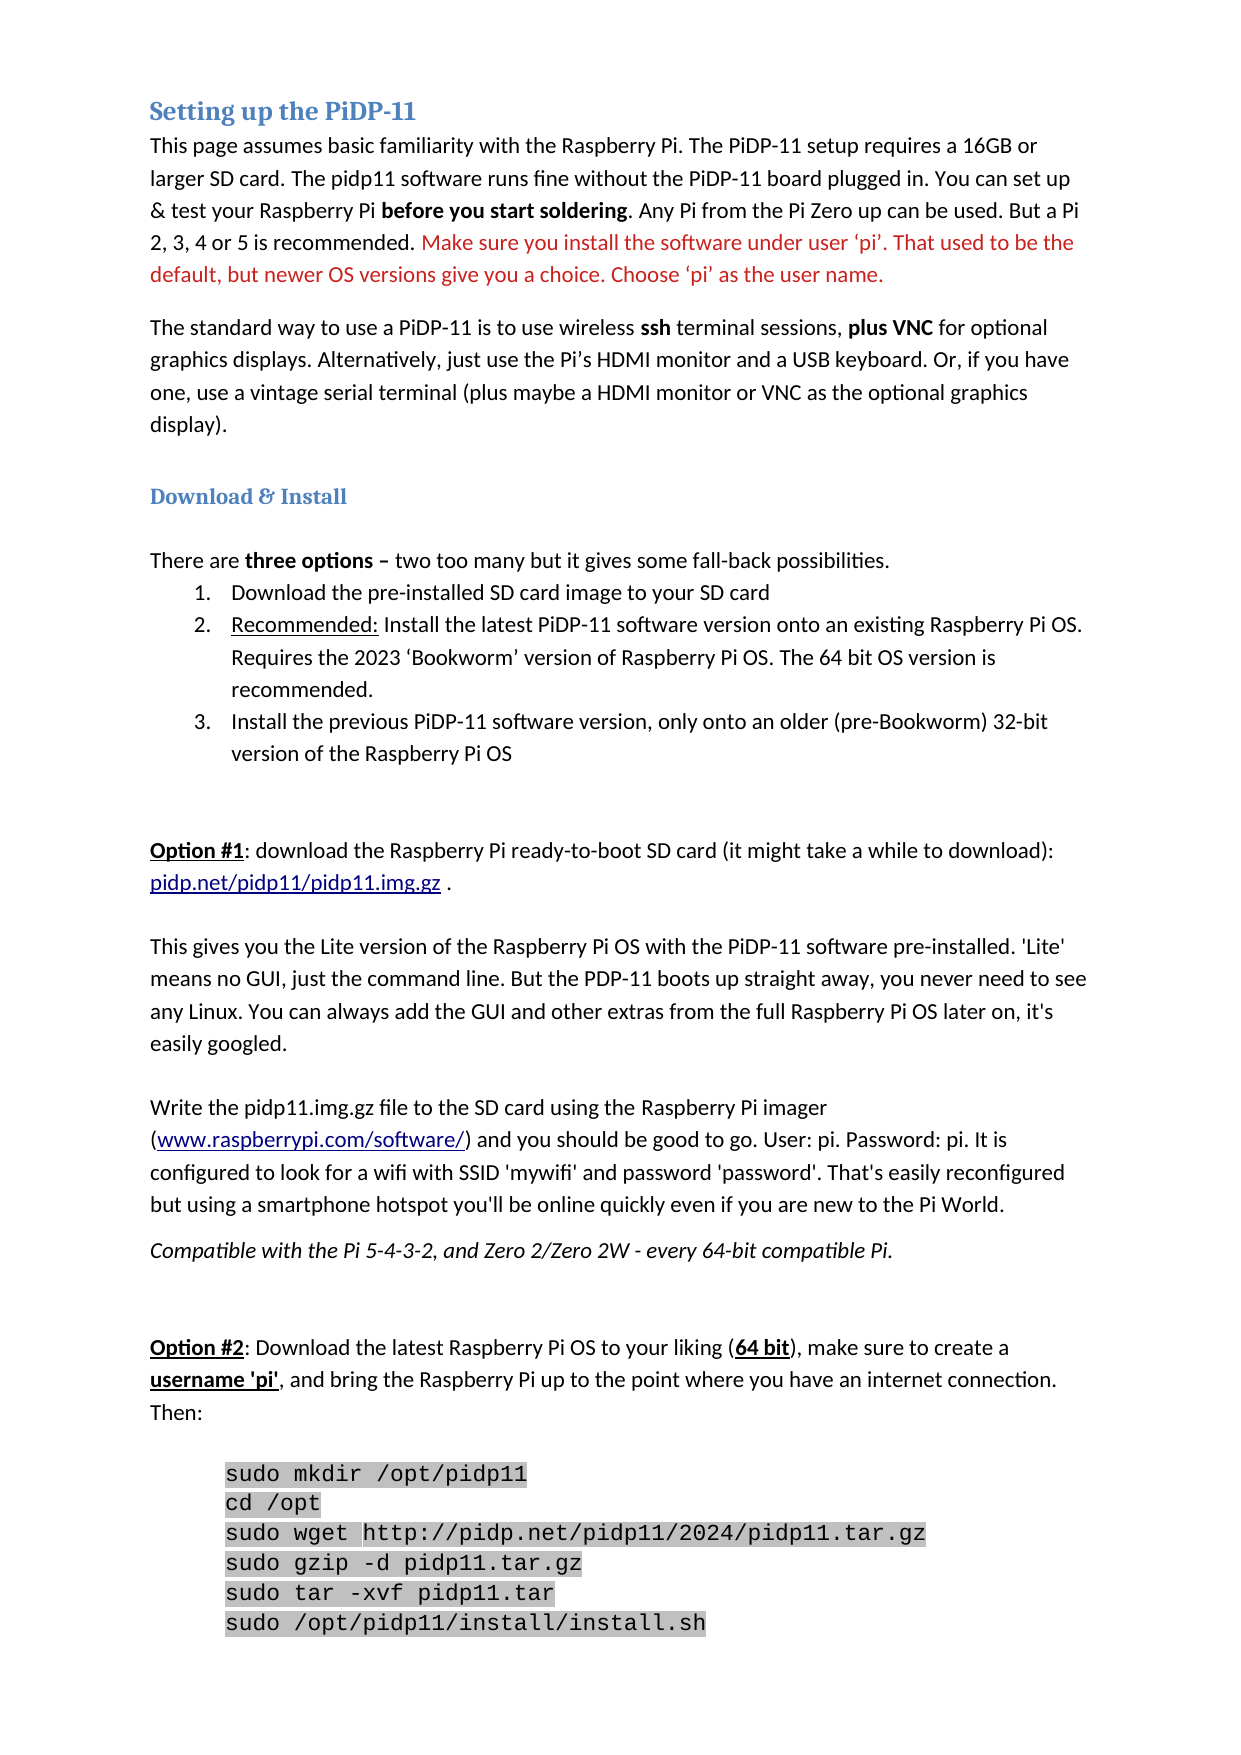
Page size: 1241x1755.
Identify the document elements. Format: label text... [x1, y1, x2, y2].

text Option #2: Download the latest Raspberry Pi OS to your liking (64 bit), make sure to create a username 'pi', and bring the Raspberry Pi up to the point where you have an internet connection. Then: [150, 1333, 1090, 1426]
subtitle Setting up the PiDP-11 [150, 96, 1090, 127]
text Download & Install [150, 484, 1090, 510]
list Download the pre-installed SD card image to your SD card [194, 578, 1090, 606]
text Write the pidp11.img.gz file to the SD card using the Raspberry Pi imager (www.raspberrypi.com/software/) and you should be good to go. User: pi. Password: pi. It is configured to look for a wifi with SSID 'mywifi' and password 'password'. That's easily reconfigured but using a smartphone hotspot you'll be online quickly even if you are new to the Pi World. [150, 1093, 1090, 1218]
text There are three options – two too many but it gives some fall-back possibilities. [150, 546, 1090, 574]
text The standard way to use a PiDP-11 is to use wireless ssh terminal sessions, plus VNC for optional graphics displays. Alternatively, just use the Pi’s HDMI monitor and a USB keyboard. Or, if you have one, use a vintage serial terminal (plus maybe a HDMI monitor or VNC as the optional graphics display). [150, 313, 1090, 438]
text Option #1: download the Raspberry Pi ready-to-boot SD card (it might take a while to download): pidp.net/pidp11/pidp11.img.gz . [150, 836, 1090, 896]
text sudo mkdir /opt/pidp11 cd /opt sudo wget http://pidp.net/pidp11/2024/pidp11.tar.gz sudo gzip -d pidp11.tar.gz [225, 1462, 1090, 1577]
list Install the previous PiDP-11 software version, only onto an older (pre-Bookworm) 32-bit version of the Raspberry Pi OS [194, 707, 1090, 767]
list Recommended: Install the latest PiDP-11 software version onto an existing Raspberry Pi OS. Requires the 2023 ‘Bookworm’ version of Raspberry Pi OS. The 64 bit OS version is recommended. [194, 611, 1090, 703]
text This gives you the Lite version of the Raspberry Pi OS with the PiDP-11 software pre-installed. 'Lite' means no GUI, just the command line. But the PDP-11 boots up straight away, you never need to see any Linux. You can always add the GUI and other extras from the full Raspberry Pi OS later on, it's easily googled. [150, 932, 1090, 1089]
text Compatible with the Pi 5-4-3-2, and Zero 2/Zero 2W - every 64-bit compatible Pi. [150, 1237, 1090, 1265]
text This page assumes basic familiarity with the Raspberry Pi. The PiDP-11 setup requires a 16GB or larger SD card. The pidp11 software runs fine without the PiDP-11 board plugged in. You can set up & test your Raspberry Pi before you start soldering. Any Pi from the Pi Zero up can be used. But a Pi 2, 3, 4 or 5 is recommended. Make sure you install the software under user ‘pi’. That used to be the default, but newer OS versions give you a choice. Choose ‘pi’ as the user name. [150, 132, 1090, 288]
text sudo tar -xvf pidp11.tar sudo /opt/pidp11/install/install.sh [225, 1581, 1090, 1637]
